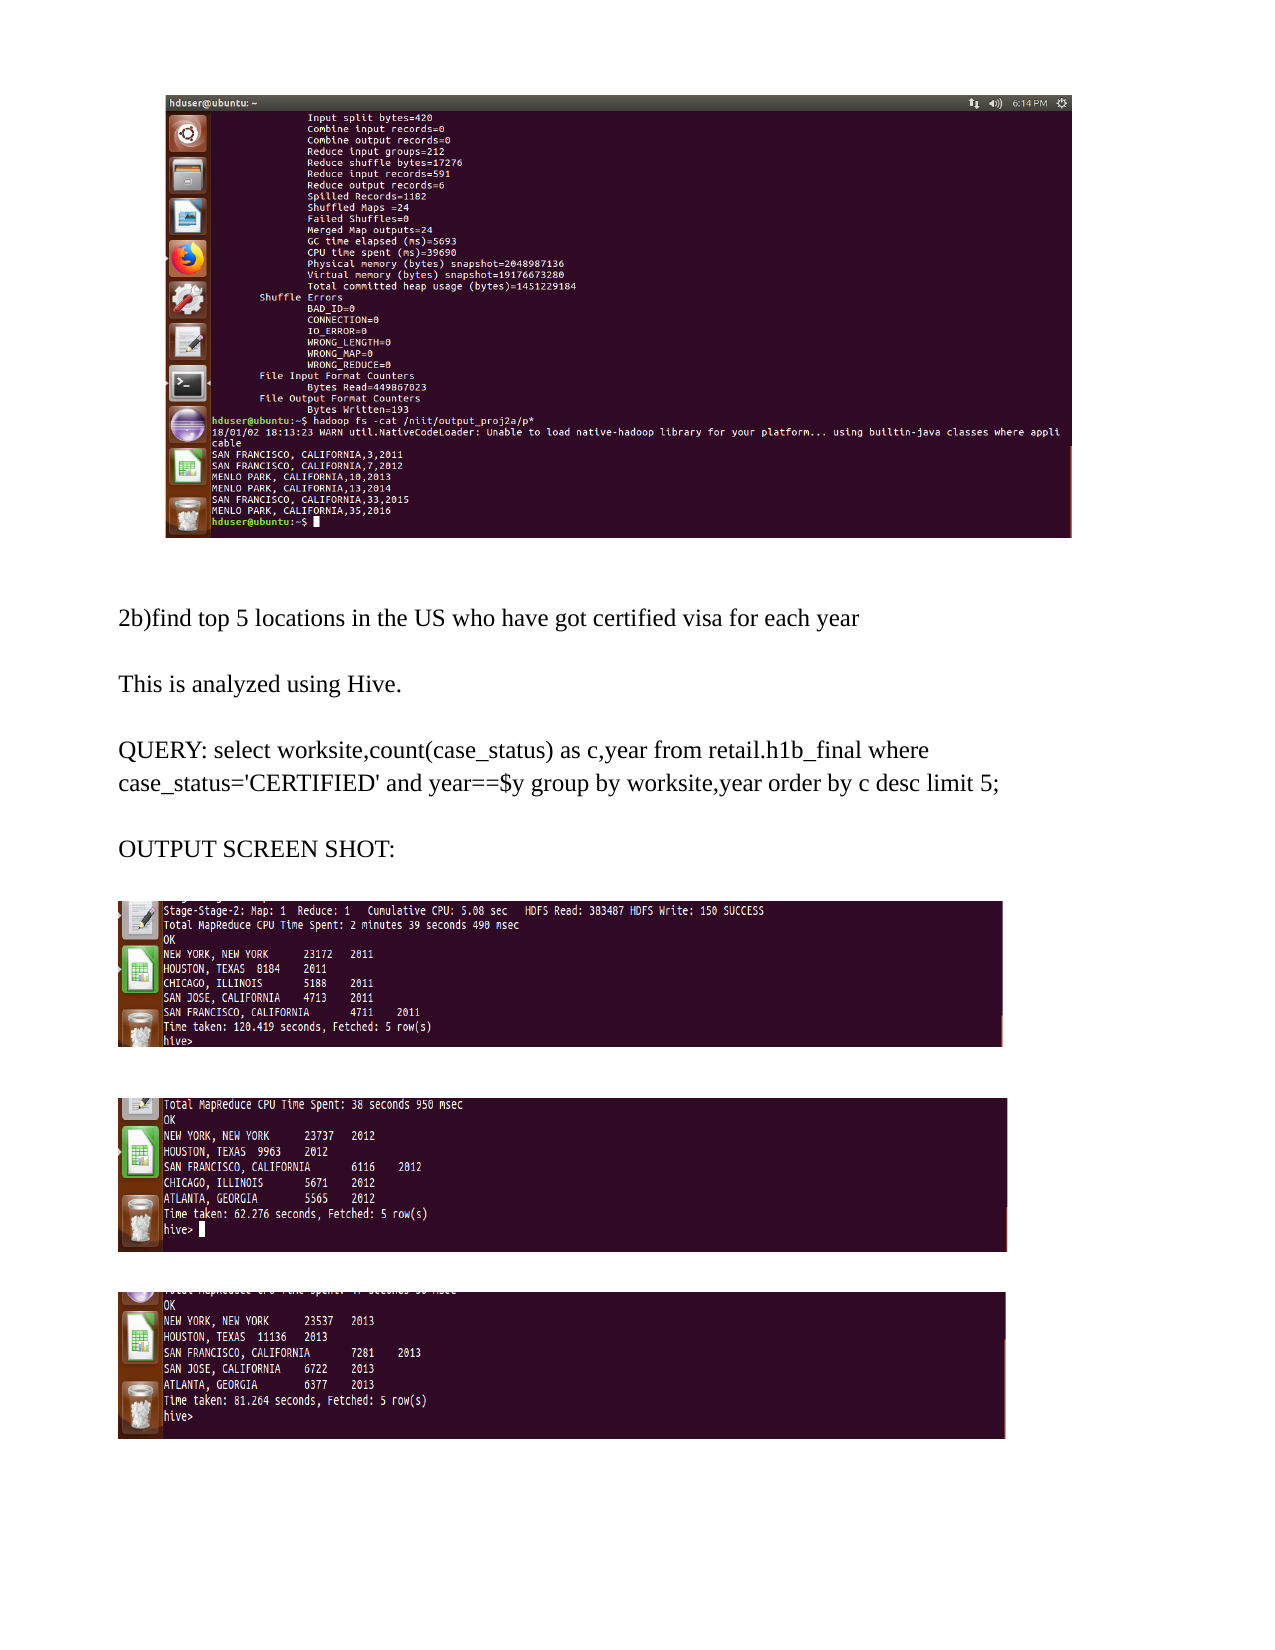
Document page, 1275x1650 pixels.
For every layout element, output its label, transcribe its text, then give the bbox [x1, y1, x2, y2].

text QUERY: select worksite,count(case_status) as c,year from retail.h1b_final where case_status='CERTIFIED' and year==$y group by worksite,year order by c desc limit 5; [118, 735, 1157, 797]
text This is analyzed using Hive. [118, 669, 1157, 698]
text OUTPUT SCREEN SHOT: [118, 834, 1157, 863]
text 2b)find top 5 locations in the US who have got certified visa for each year [118, 603, 1157, 632]
